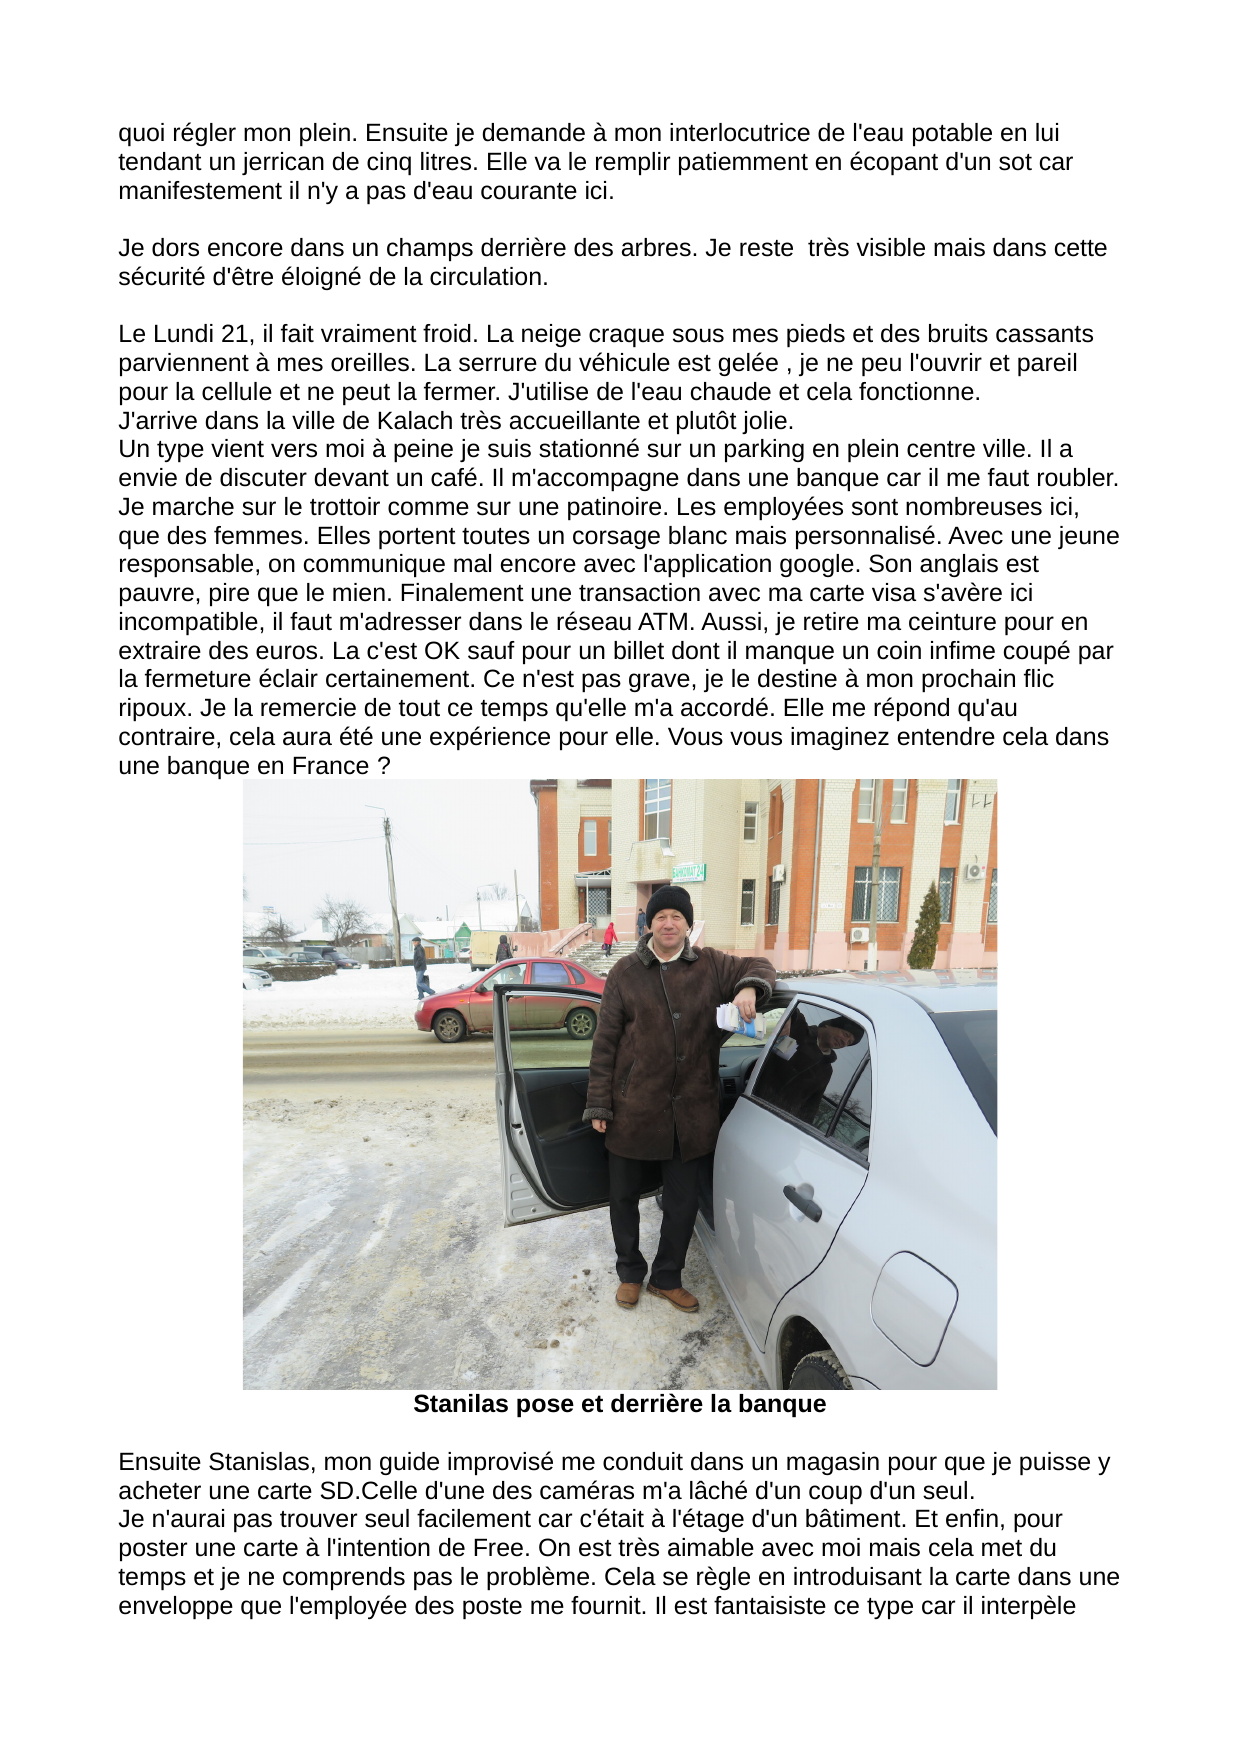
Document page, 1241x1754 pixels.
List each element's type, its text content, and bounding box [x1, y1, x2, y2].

text Ensuite Stanislas, mon guide improvisé me conduit dans un magasin pour que je puisse y acheter une carte SD.Celle d'une des caméras m'a lâché d'un coup d'un seul. Je n'aurai pas trouver seul facilement car c'était à l'étage d'un bâtiment. Et enfin, pour poster une carte à l'intention de Free. On est très aimable avec moi mais cela met du temps et je ne comprends pas le problème. Cela se règle en introduisant la carte dans une enveloppe que l'employée des poste me fournit. Il est fantaisiste ce type car il interpèle [118, 1447, 1122, 1619]
picture [242, 779, 998, 1390]
text quoi régler mon plein. Ensuite je demande à mon interlocutrice de l'eau potable en lui tendant un jerrican de cinq litres. Elle va le remplir patiemment en écopant d'un sot car manifestement il n'y a pas d'eau courante ici. Je dors encore dans un champs derrière des arbres. Je reste très visible mais dans cette sécurité d'être éloigné de la circulation. Le Lundi 21, il fait vraiment froid. La neige craque sous mes pieds et des bruits cassants parviennent à mes oreilles. La serrure du véhicule est gelée , je ne peu l'ouvrir et pareil pour la cellule et ne peut la fermer. J'utilise de l'eau chaude et cela fonctionne. [118, 118, 1122, 406]
text J'arrive dans la ville de Kalach très accueillante et plutôt jolie. Un type vient vers moi à peine je suis stationné sur un parking en plein centre ville. Il a envie de discuter devant un café. Il m'accompagne dans une banque car il me faut roubler. Je marche sur le trottoir comme sur une patinoire. Les employées sont nombreuses ici, que des femmes. Elles portent toutes un corsage blanc mais personnalisé. Avec une jeune responsable, on communique mal encore avec l'application google. Son anglais est pauvre, pire que le mien. Finalement une transaction avec ma carte visa s'avère ici incompatible, il faut m'adresser dans le réseau ATM. Aussi, je retire ma ceinture pour en extraire des euros. La c'est OK sauf pour un billet dont il manque un coin infime coupé par la fermeture éclair certainement. Ce n'est pas grave, je le destine à mon prochain flic ripoux. Je la remercie de tout ce temps qu'elle m'a accordé. Elle me répond qu'au contraire, cela aura été une expérience pour elle. Vous vous imaginez entendre cela dans une banque en France ? [118, 406, 1122, 779]
text Stanilas pose et derrière la banque [118, 779, 1122, 1418]
